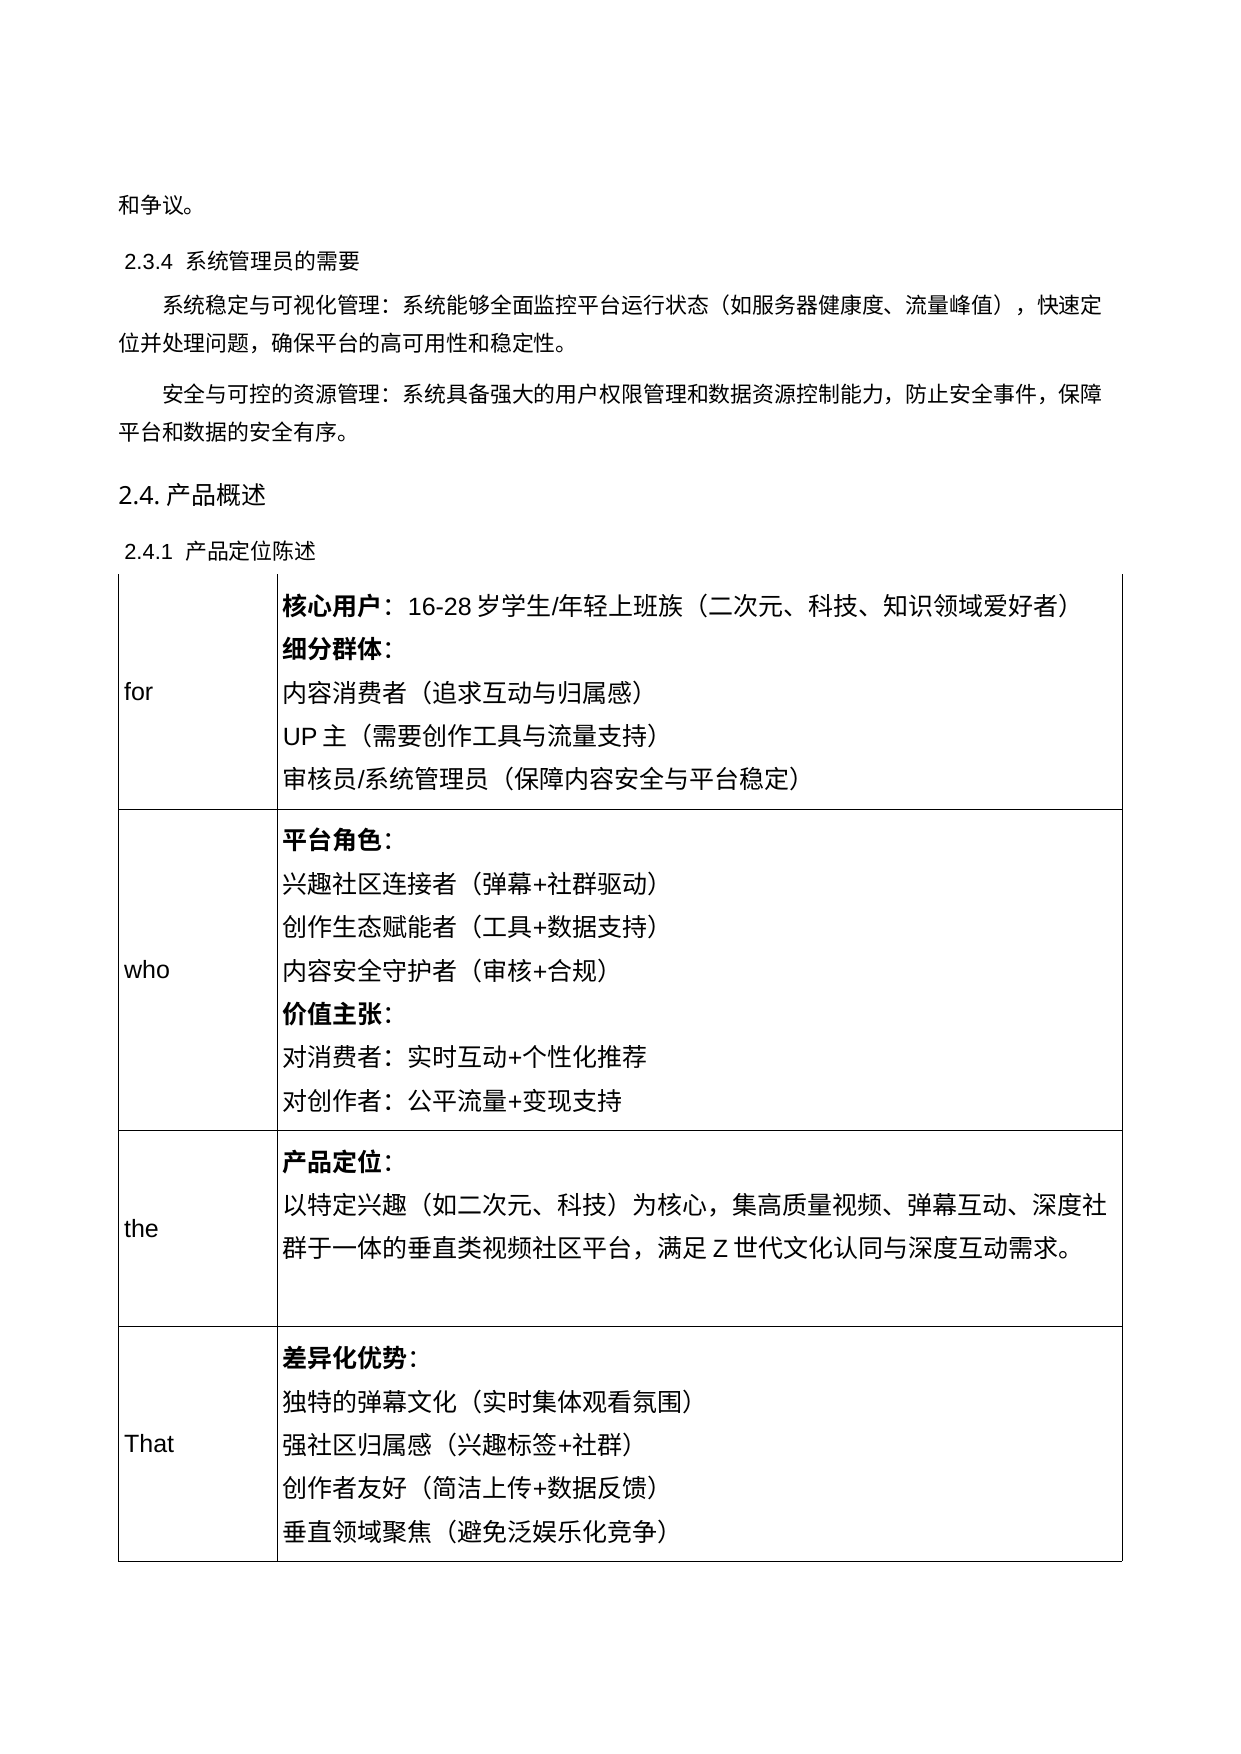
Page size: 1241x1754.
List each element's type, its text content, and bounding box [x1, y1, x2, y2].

table_header for [119, 574, 277, 808]
table_cell 产品定位： 以特定兴趣（如二次元、科技）为核心，集高质量视频、弹幕互动、深度社群于一体的垂直类视频社区平台，满足Z世代文化认同与深度互动需求。 [278, 1131, 1122, 1326]
text 系统稳定与可视化管理​：系统能够全面监控平台运行状态（如服务器健康度、流量峰值），快速定位并处理问题，确保平台的高可用性和稳定性。 [118, 288, 1122, 358]
text 和争议。 [118, 188, 1122, 219]
subtitle 产品概述 [118, 475, 1122, 512]
subtitle 产品定位陈述 [118, 531, 1122, 567]
table_cell who [119, 810, 277, 1130]
table_cell the [119, 1131, 277, 1326]
table_cell 平台角色： 兴趣社区连接者（弹幕+社群驱动） 创作生态赋能者（工具+数据支持） 内容安全守护者（审核+合规） 价值主张： 对消费者：实时互动+个性化推荐 对创作者：公平流量+变现支持 [278, 810, 1122, 1130]
subtitle 系统管理员的需要​​ [118, 244, 1122, 275]
table_cell 差异化优势： 独特的弹幕文化（实时集体观看氛围） 强社区归属感（兴趣标签+社群） 创作者友好（简洁上传+数据反馈） 垂直领域聚焦（避免泛娱乐化竞争） [278, 1327, 1122, 1561]
table_header 核心用户：16-28岁学生/年轻上班族（二次元、科技、知识领域爱好者） 细分群体： 内容消费者（追求互动与归属感） UP主（需要创作工具与流量支持） 审核员/系统管理员（保障内容安全与平台稳定） [278, 574, 1122, 808]
text 安全与可控的资源管理​：系统具备强大的用户权限管理和数据资源控制能力，防止安全事件，保障平台和数据的安全有序。 [118, 377, 1122, 446]
table_cell That [119, 1327, 277, 1561]
